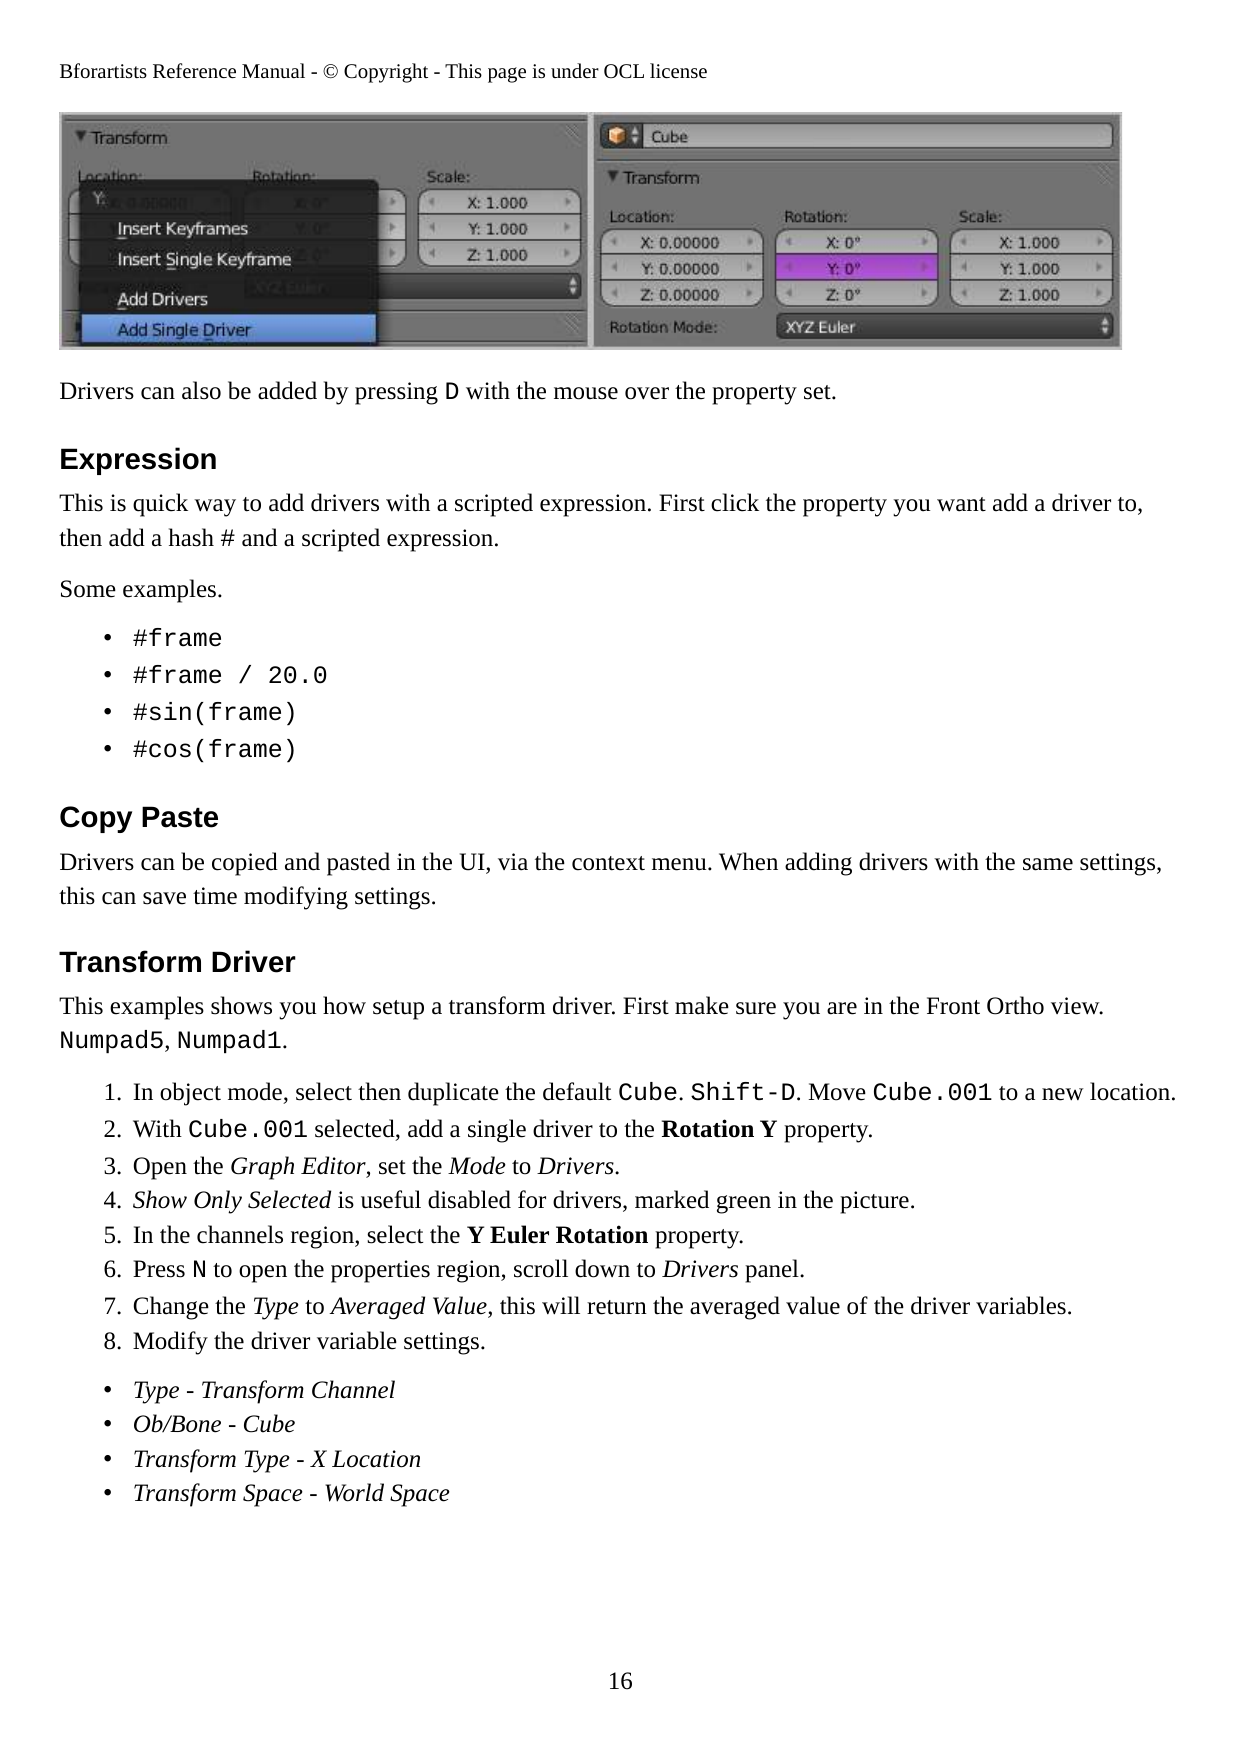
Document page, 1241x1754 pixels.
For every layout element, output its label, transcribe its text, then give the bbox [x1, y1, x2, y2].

subtitle Copy Paste [59, 800, 1181, 834]
subtitle Transform Driver [59, 945, 1181, 978]
list #sin(frame) [103, 697, 1181, 728]
text This is quick way to add drivers with a scripted expression. First click the property you want add a driver to, then add a hash # and a scripted expression. [59, 488, 1181, 553]
list Type - Transform Channel [103, 1375, 1181, 1404]
list In the channels region, select the Y Euler Rotation property. [103, 1220, 1181, 1249]
list Modify the driver variable settings. [103, 1326, 1181, 1354]
list Transform Space - World Space [103, 1478, 1181, 1507]
list #cos(frame) [103, 734, 1181, 765]
list Change the Type to Averaged Value, this will return the averaged value of the driver variables. [103, 1291, 1181, 1320]
text Drivers can also be added by pressing D with the mouse over the property set. [59, 376, 1181, 407]
list Press N to open the properties region, scroll down to Drivers panel. [103, 1254, 1181, 1285]
list Open the Graph Editor, set the Mode to Drivers. [103, 1151, 1181, 1180]
list Ob/Bone - Cube [103, 1409, 1181, 1438]
list #frame / 20.0 [103, 660, 1181, 691]
text Drivers can be copied and pasted in the UI, via the context menu. When adding drivers with the same settings, this can save time modifying settings. [59, 847, 1181, 910]
list In object mode, select then duplicate the default Cube. Shift-D. Move Cube.001 to a new location. [103, 1077, 1181, 1108]
subtitle Expression [59, 442, 1181, 476]
text This examples shows you how setup a transform driver. First make sure you are in the Front Ortho view. Numpad5, Numpad1. [59, 991, 1181, 1056]
list Show Only Selected is useful disabled for drivers, marked green in the picture. [103, 1185, 1181, 1214]
picture [59, 112, 1123, 350]
list #frame [103, 623, 1181, 654]
list Transform Type - X Location [103, 1444, 1181, 1473]
list With Cube.001 selected, add a single driver to the Rotation Y property. [103, 1114, 1181, 1145]
text Some examples. [59, 574, 1181, 603]
